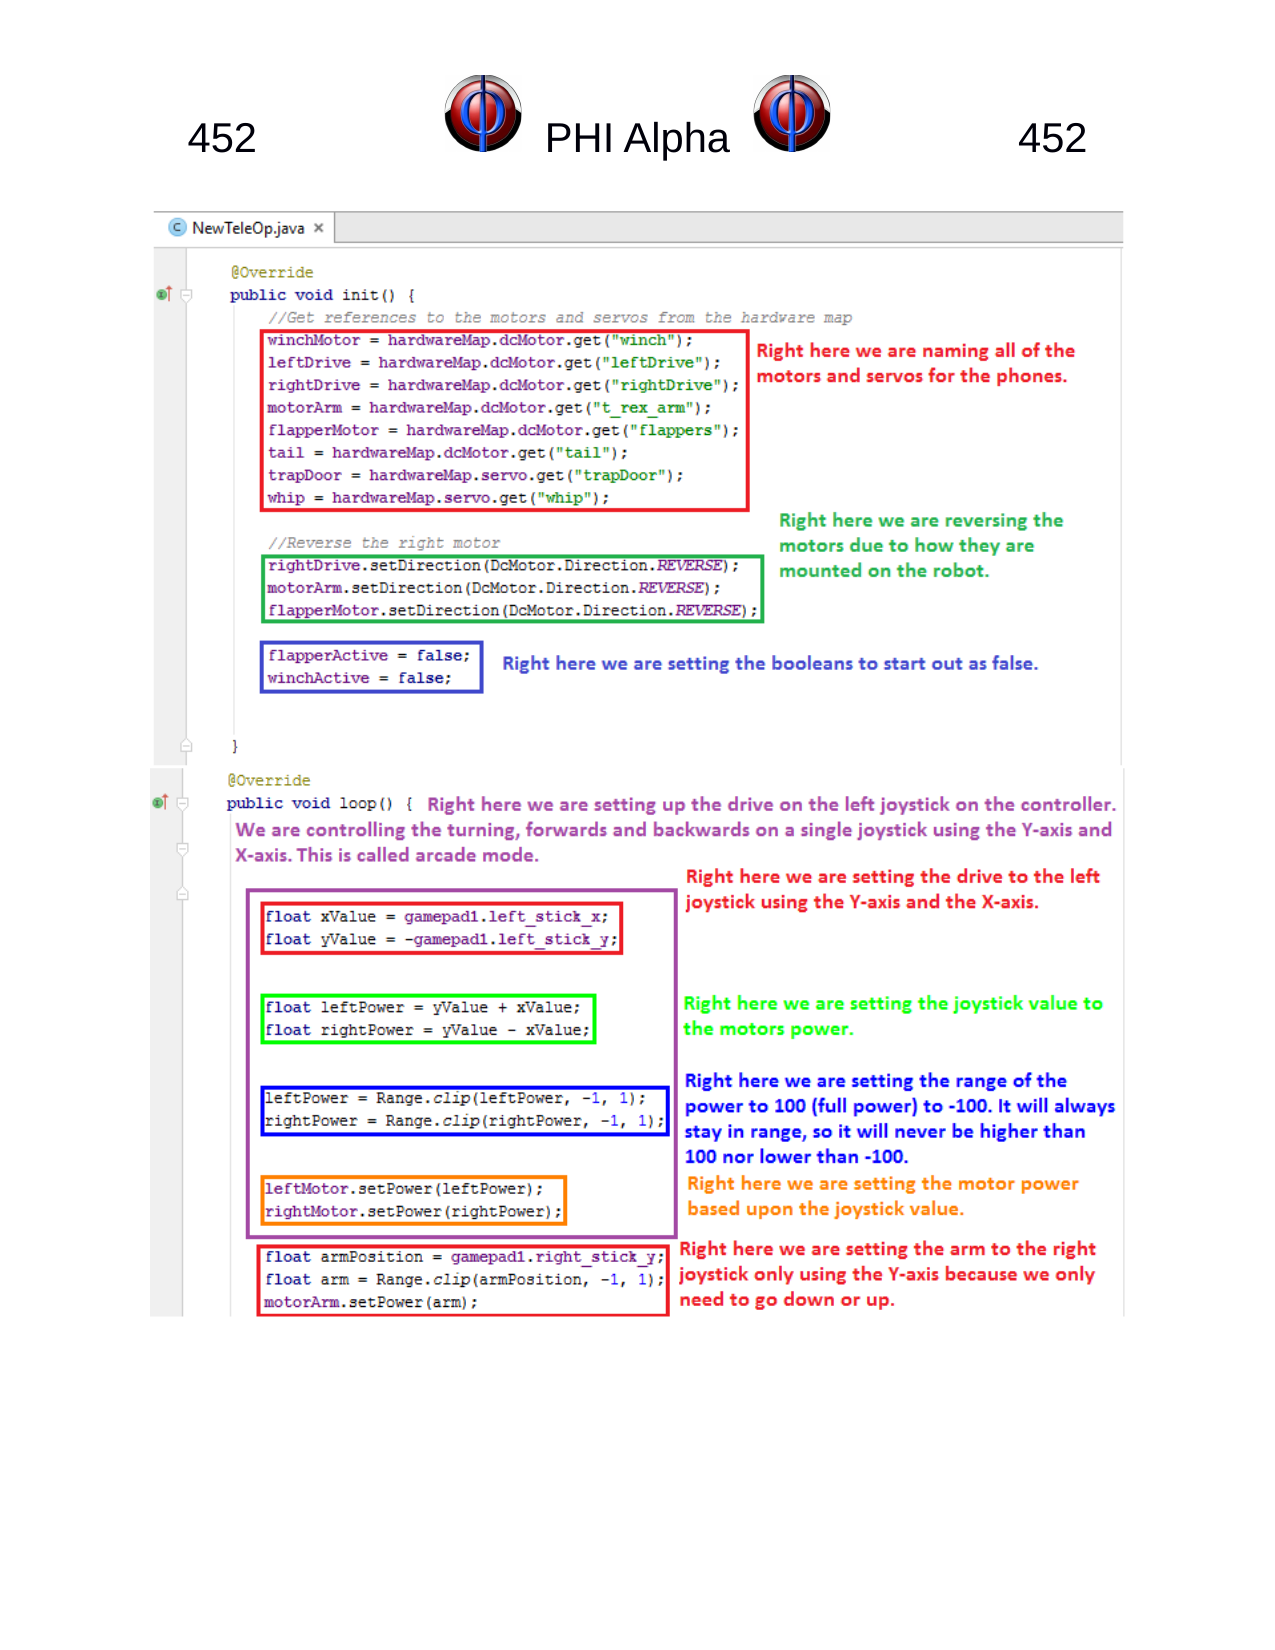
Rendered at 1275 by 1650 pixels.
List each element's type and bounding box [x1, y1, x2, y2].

picture [753, 75, 831, 152]
picture [150, 210, 1125, 1322]
picture [444, 75, 522, 152]
